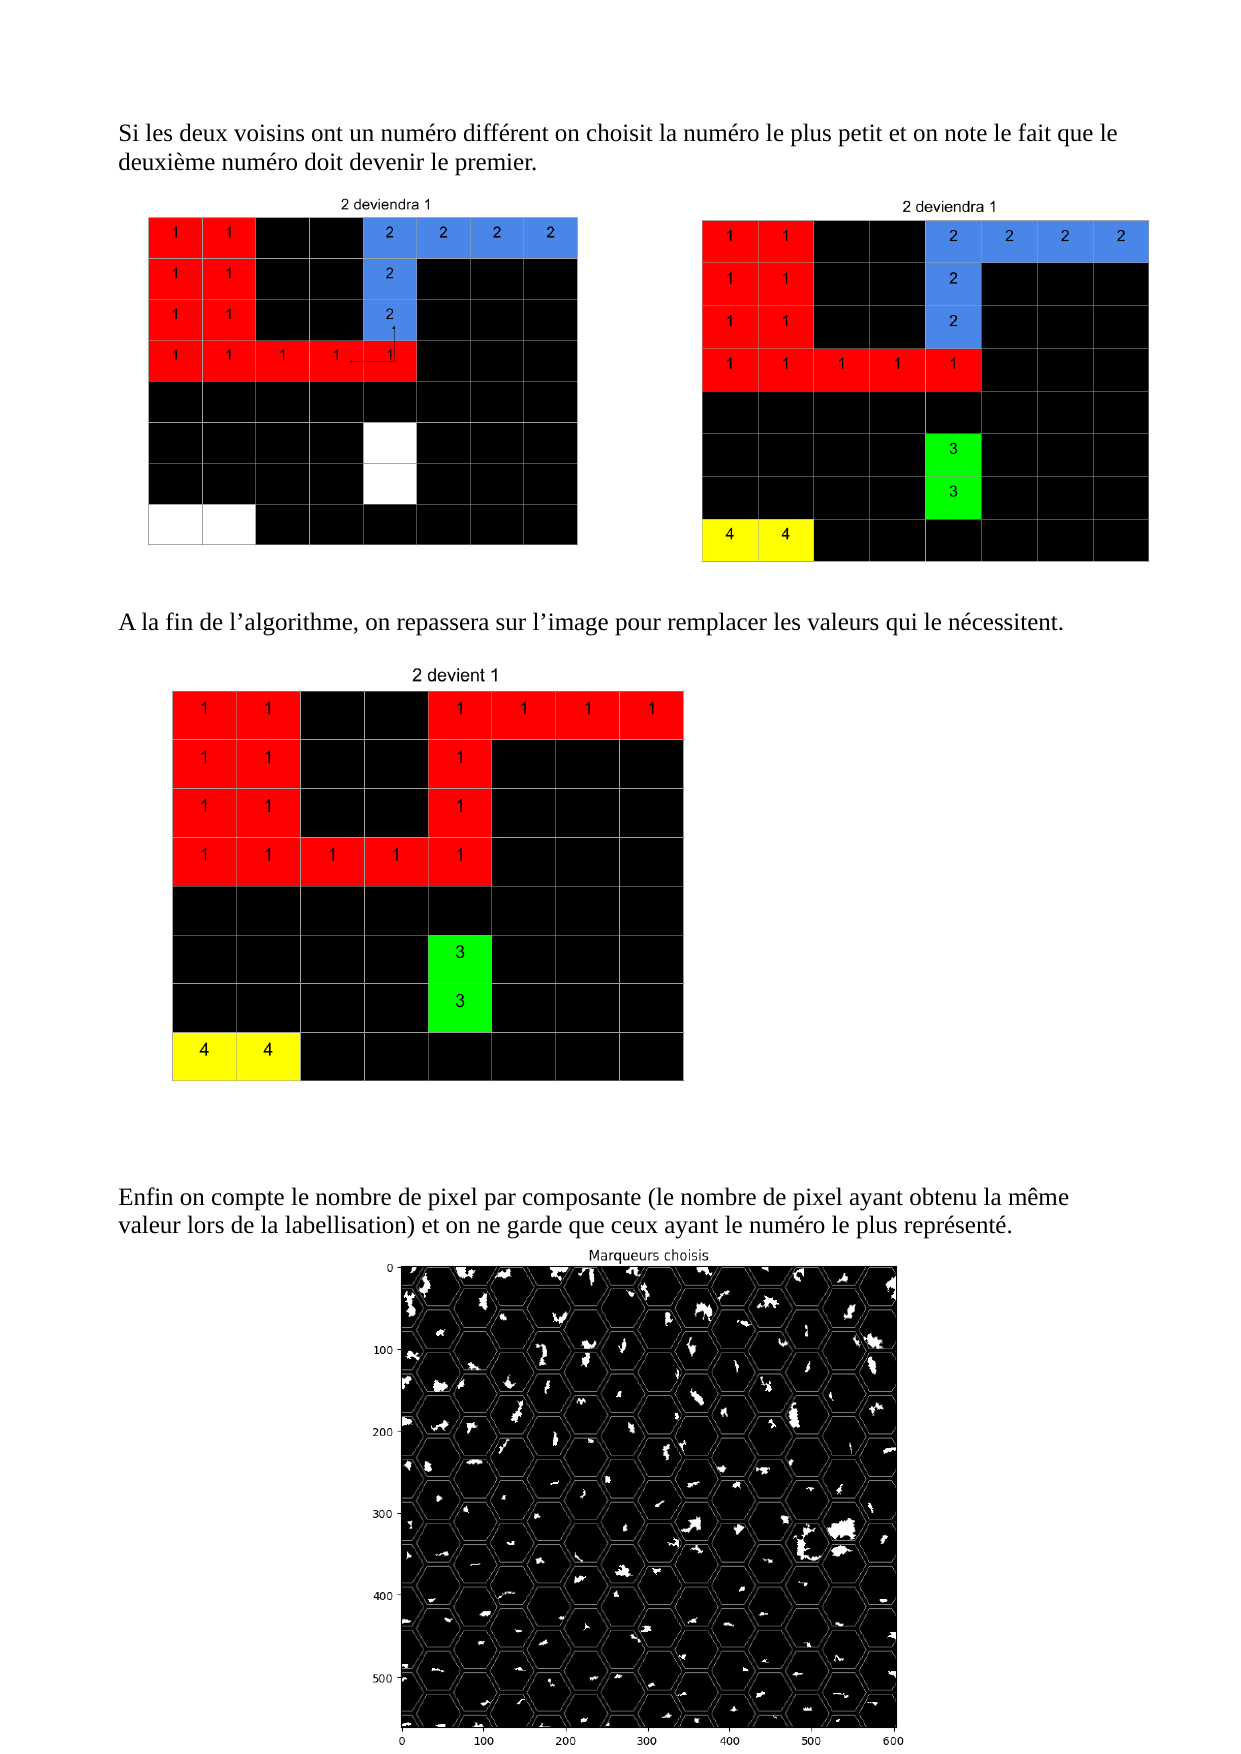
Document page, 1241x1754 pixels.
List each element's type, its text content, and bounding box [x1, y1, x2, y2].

text Si les deux voisins ont un numéro différent on choisit la numéro le plus petit et on note le fait que le deuxième numéro doit devenir le premier. [118, 118, 1122, 176]
text Enfin on compte le nombre de pixel par composante (le nombre de pixel ayant obtenu la même valeur lors de la labellisation) et on ne garde que ceux ayant le numéro le plus représenté. [118, 1182, 1122, 1239]
text A la fin de l’algorithme, on repassera sur l’image pour remplacer les valeurs qui le nécessitent. [118, 607, 1122, 636]
picture [92, 175, 633, 581]
picture [105, 640, 750, 1124]
picture [364, 1242, 911, 1754]
picture [643, 176, 1207, 599]
